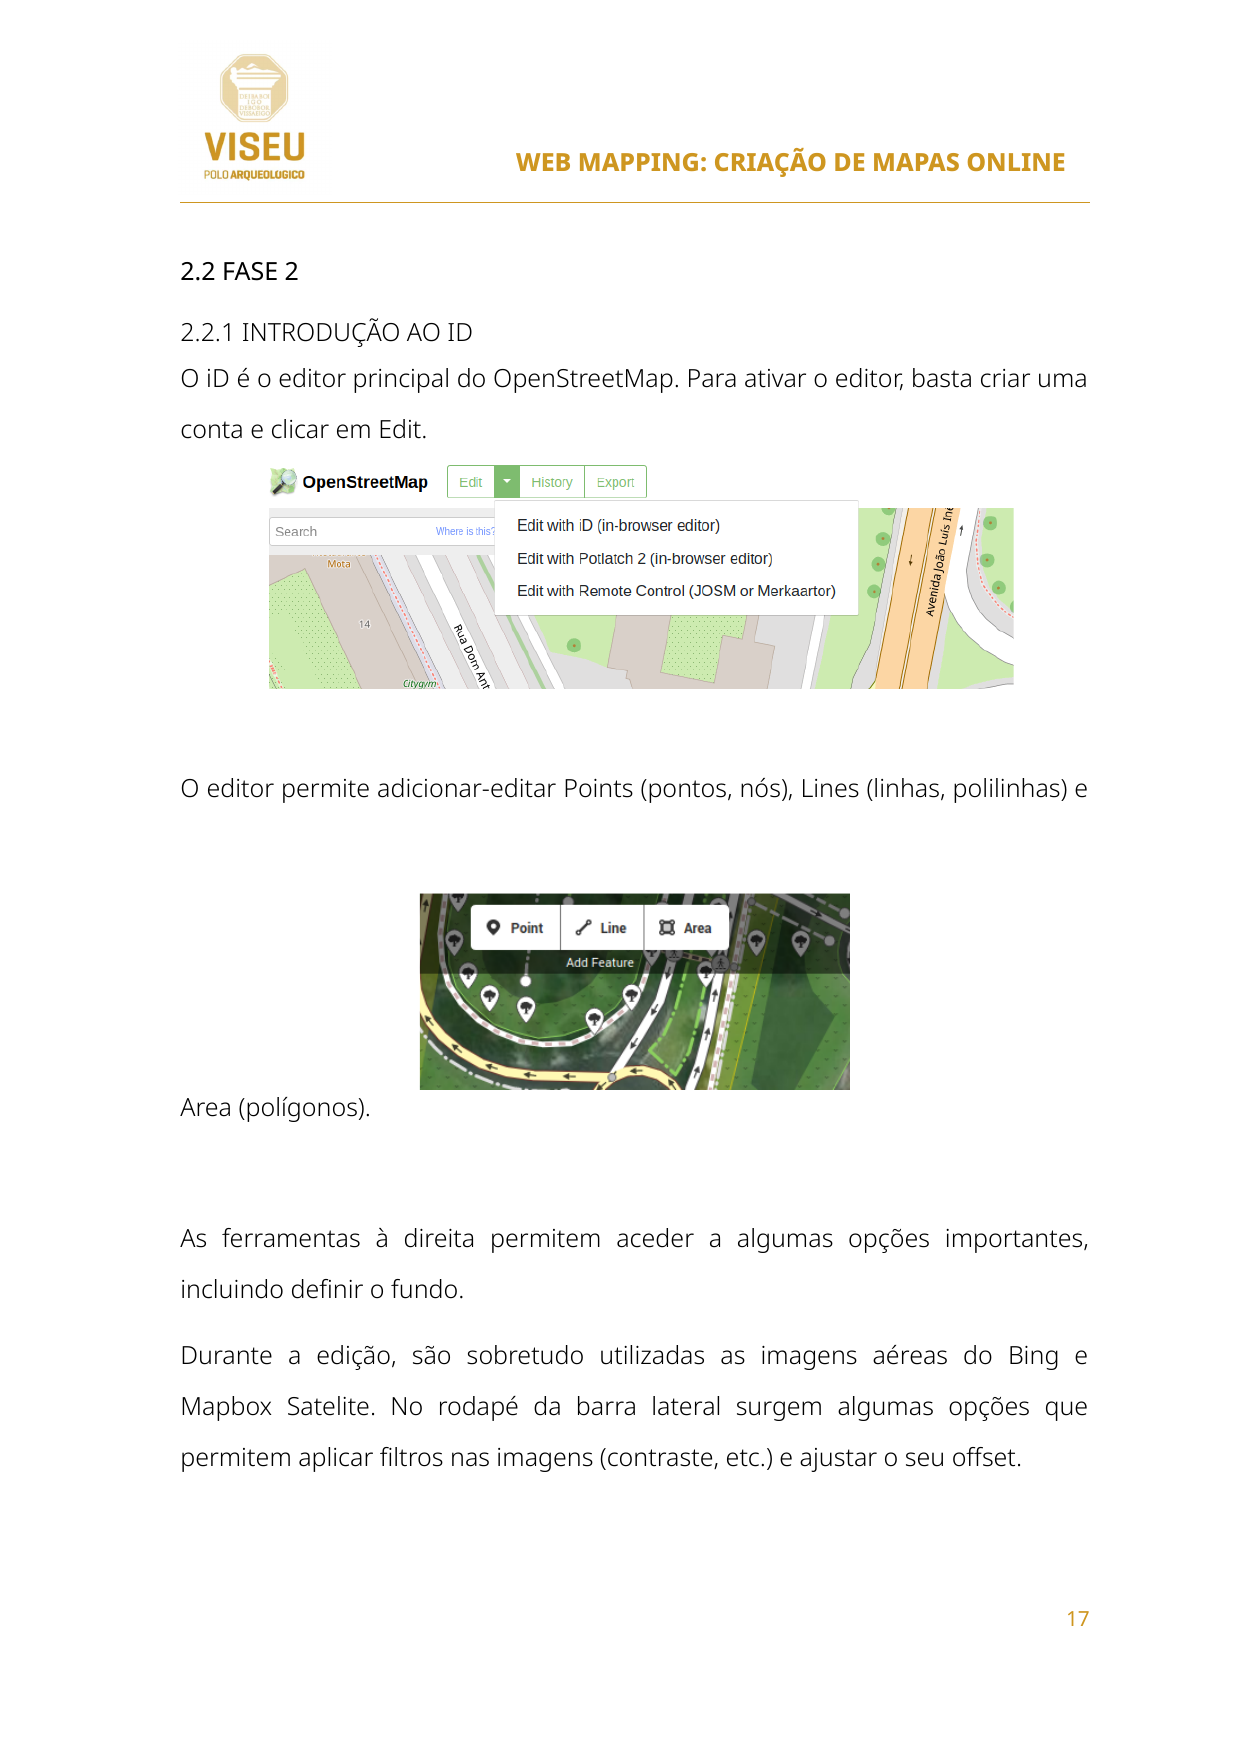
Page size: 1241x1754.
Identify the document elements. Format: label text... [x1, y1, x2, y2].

subtitle 2.2 Fase 2 [180, 253, 1090, 287]
text Durante a edição, são sobretudo utilizadas as imagens aéreas do Bing e Mapbox Satelite. No rodapé da barra lateral surgem algumas opções que permitem aplicar filtros nas imagens (contraste, etc.) e ajustar o seu offset. [180, 1338, 1090, 1474]
text As ferramentas à direita permitem aceder a algumas opções importantes, incluindo definir o fundo. [180, 1221, 1090, 1306]
picture [269, 459, 1014, 689]
text O iD é o editor principal do OpenStreetMap. Para ativar o editor, basta criar uma conta e clicar em Edit. [180, 361, 1090, 446]
picture [419, 853, 850, 1090]
subtitle 2.2.1 Introdução ao iD [180, 314, 1090, 348]
text O editor permite adicionar-editar Points (pontos, nós), Lines (linhas, polilinhas) e Area (polígonos). [180, 771, 1090, 1124]
